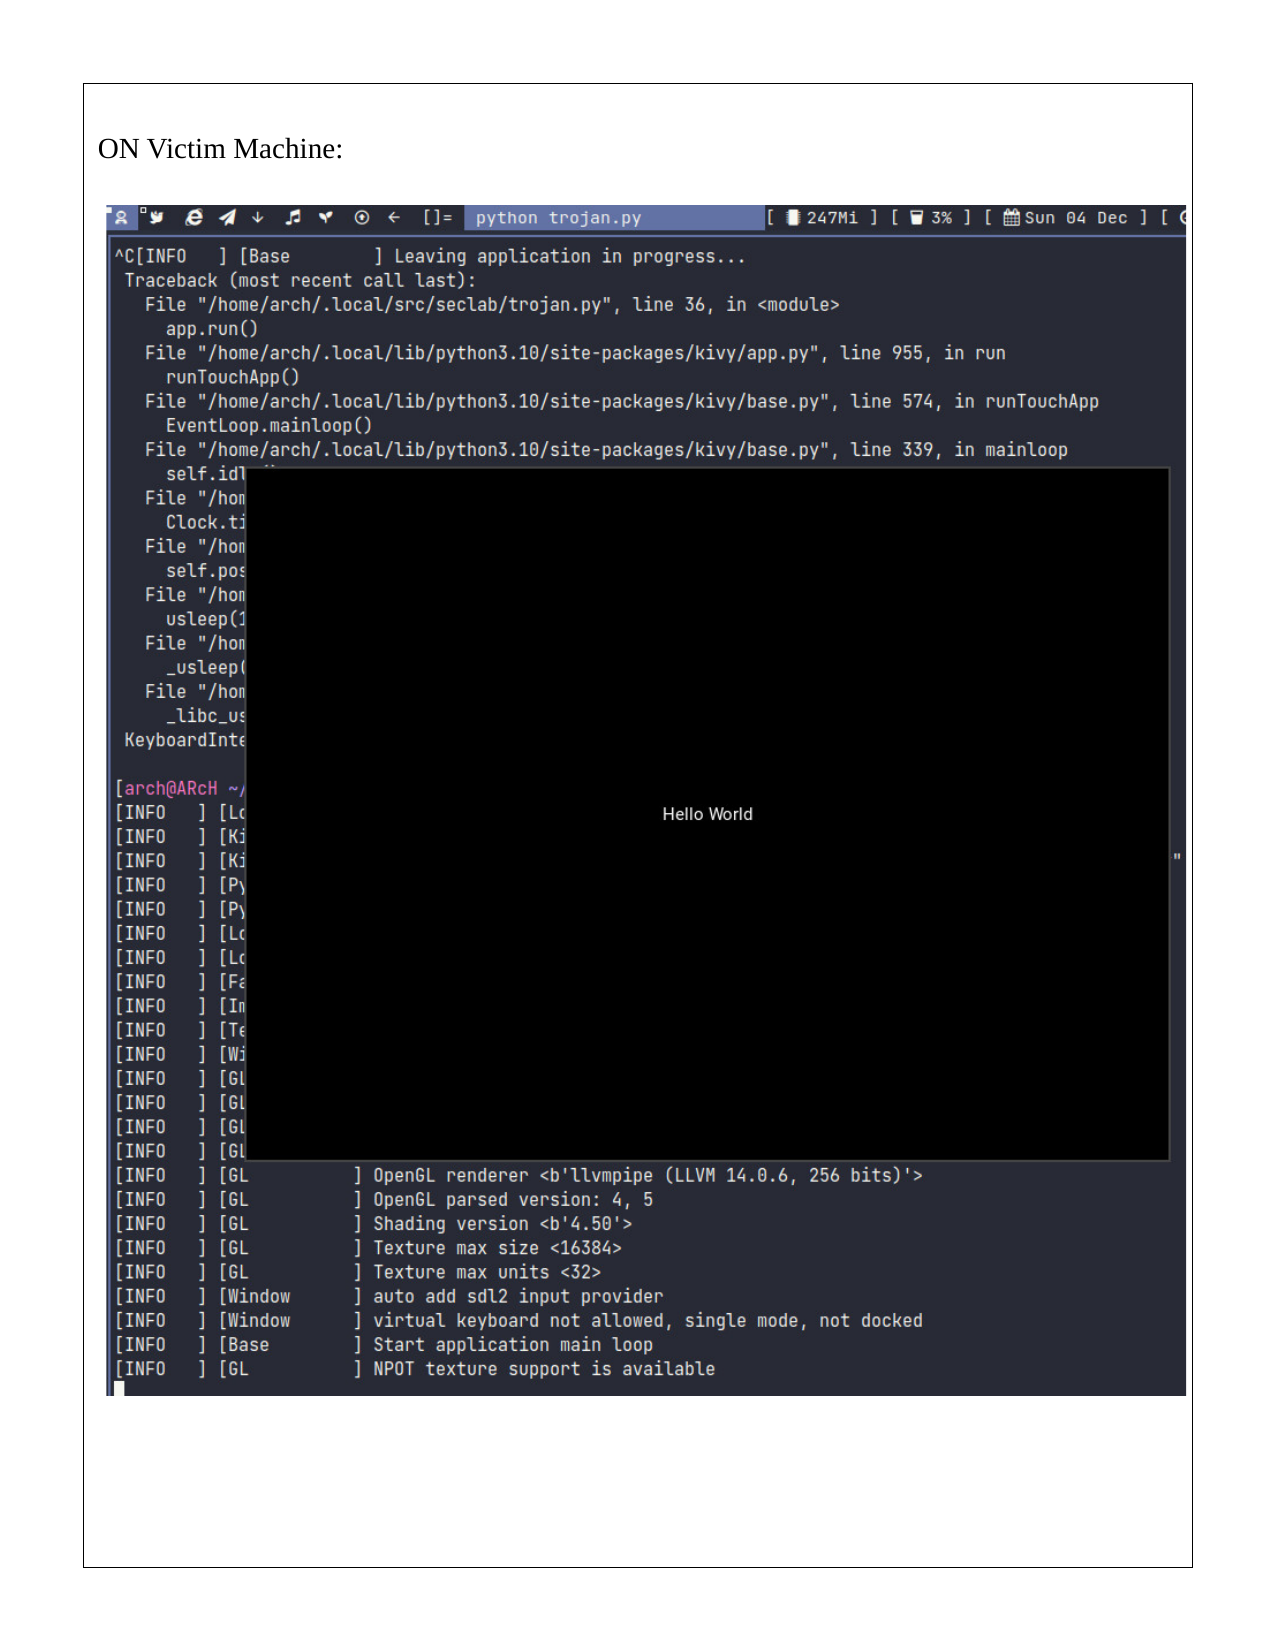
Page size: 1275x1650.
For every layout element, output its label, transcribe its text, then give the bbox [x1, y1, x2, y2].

text ON Victim Machine: [98, 131, 1177, 165]
picture [106, 205, 1187, 1396]
